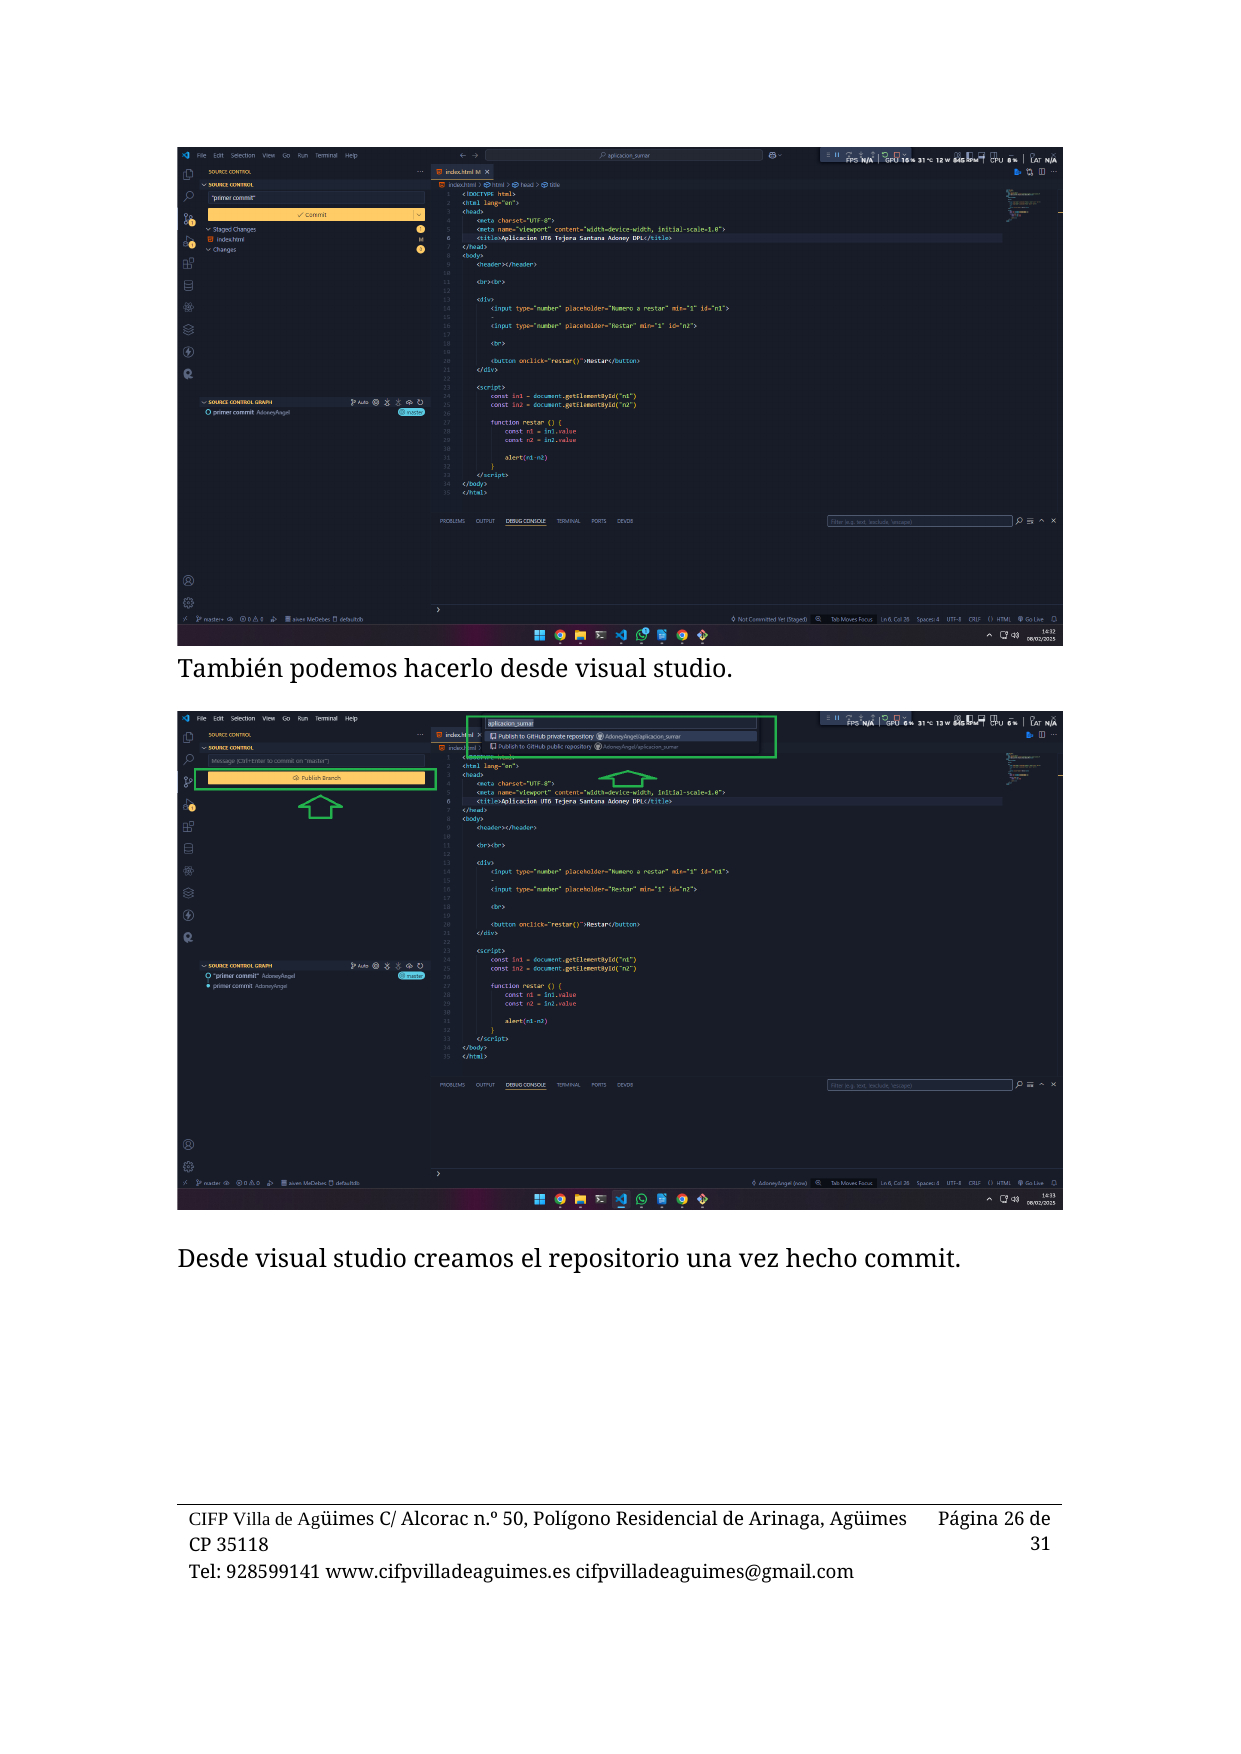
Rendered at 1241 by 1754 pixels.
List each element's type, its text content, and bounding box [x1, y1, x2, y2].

text Desde visual studio creamos el repositorio una vez hecho commit. [177, 1210, 1063, 1274]
text También podemos hacerlo desde visual studio. [177, 646, 1063, 685]
picture [177, 147, 1063, 646]
picture [177, 711, 1063, 1210]
